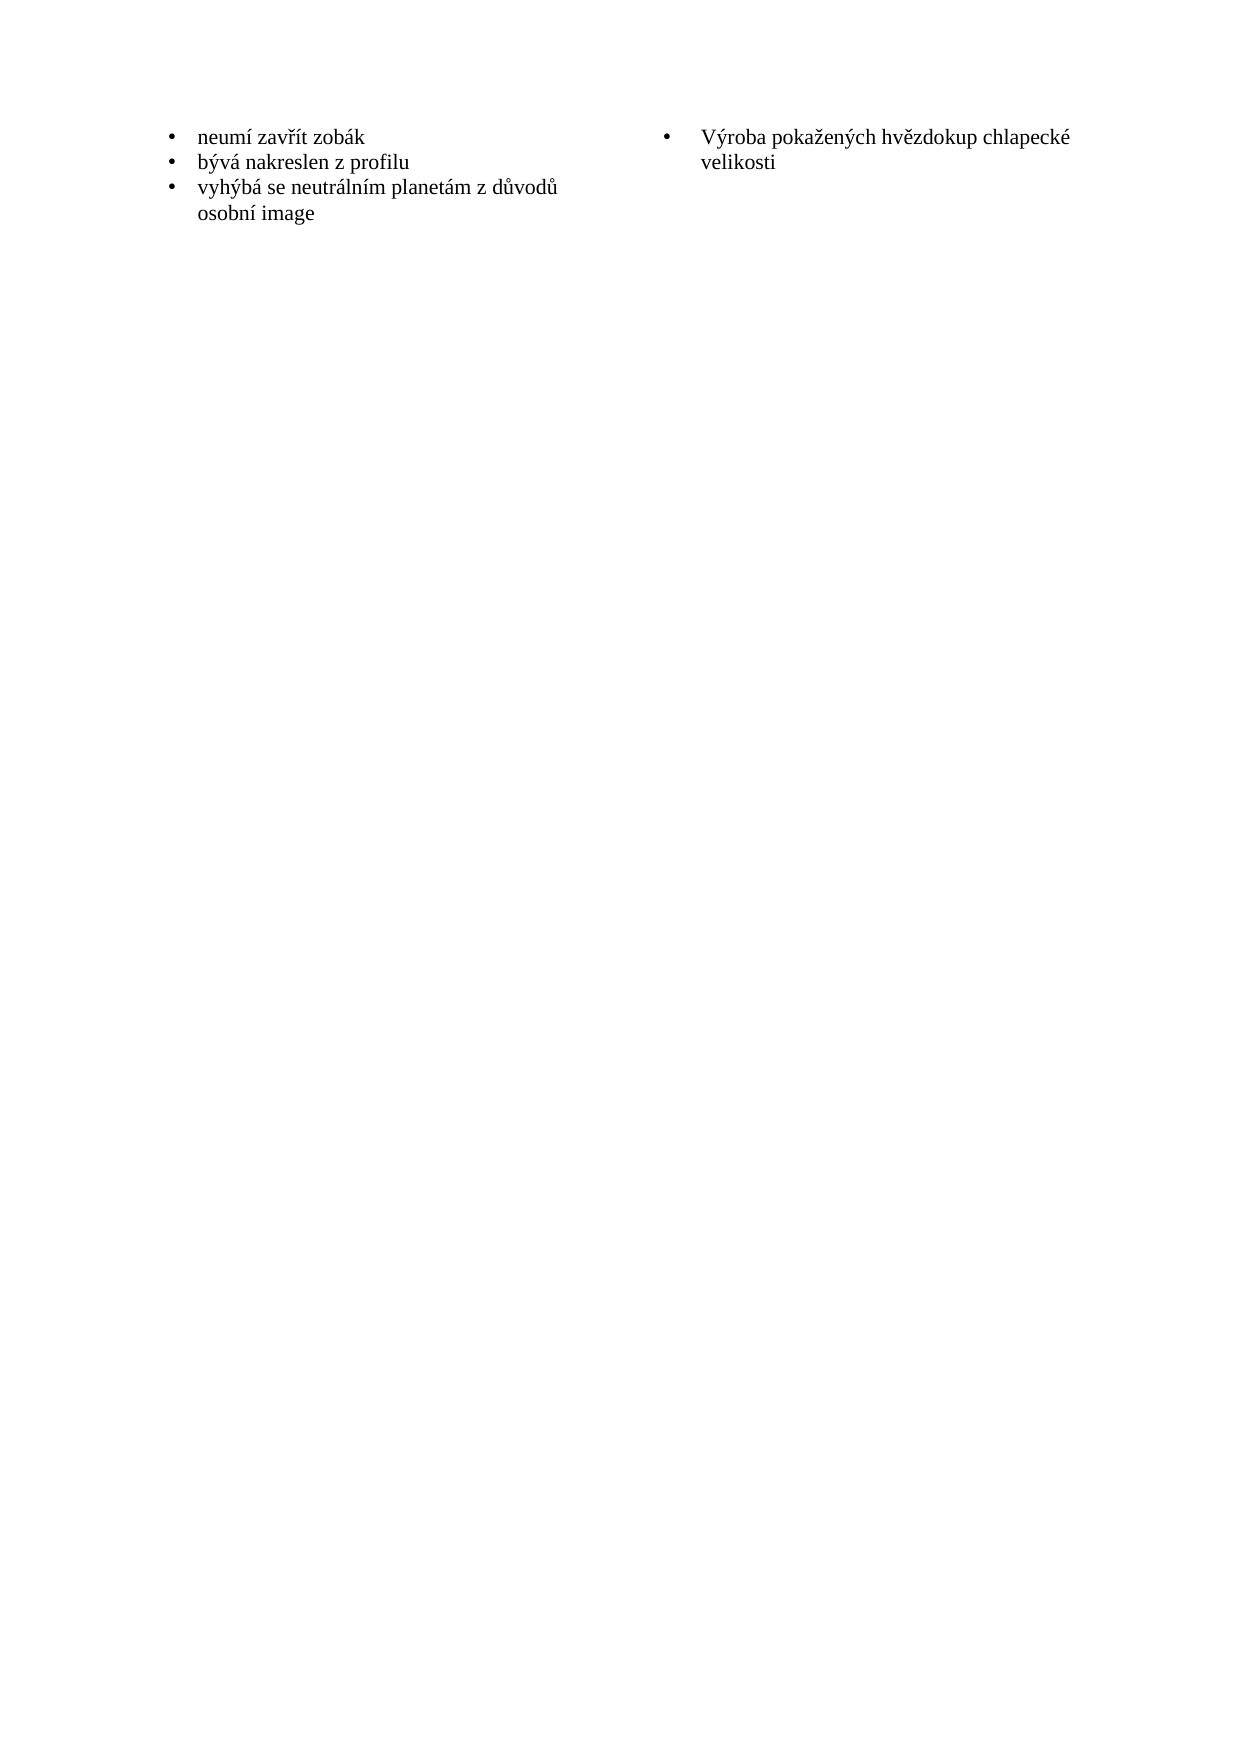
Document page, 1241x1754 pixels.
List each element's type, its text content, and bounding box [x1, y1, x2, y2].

table_cell Franklin Richards - Osobnost Výroba pokažených hvězdokup chlapecké velikosti [620, 118, 1122, 230]
table_cell boží neumí zavřít zobák bývá nakreslen z profilu vyhýbá se neutrálním planetám z důvodů osobní image [118, 118, 620, 230]
